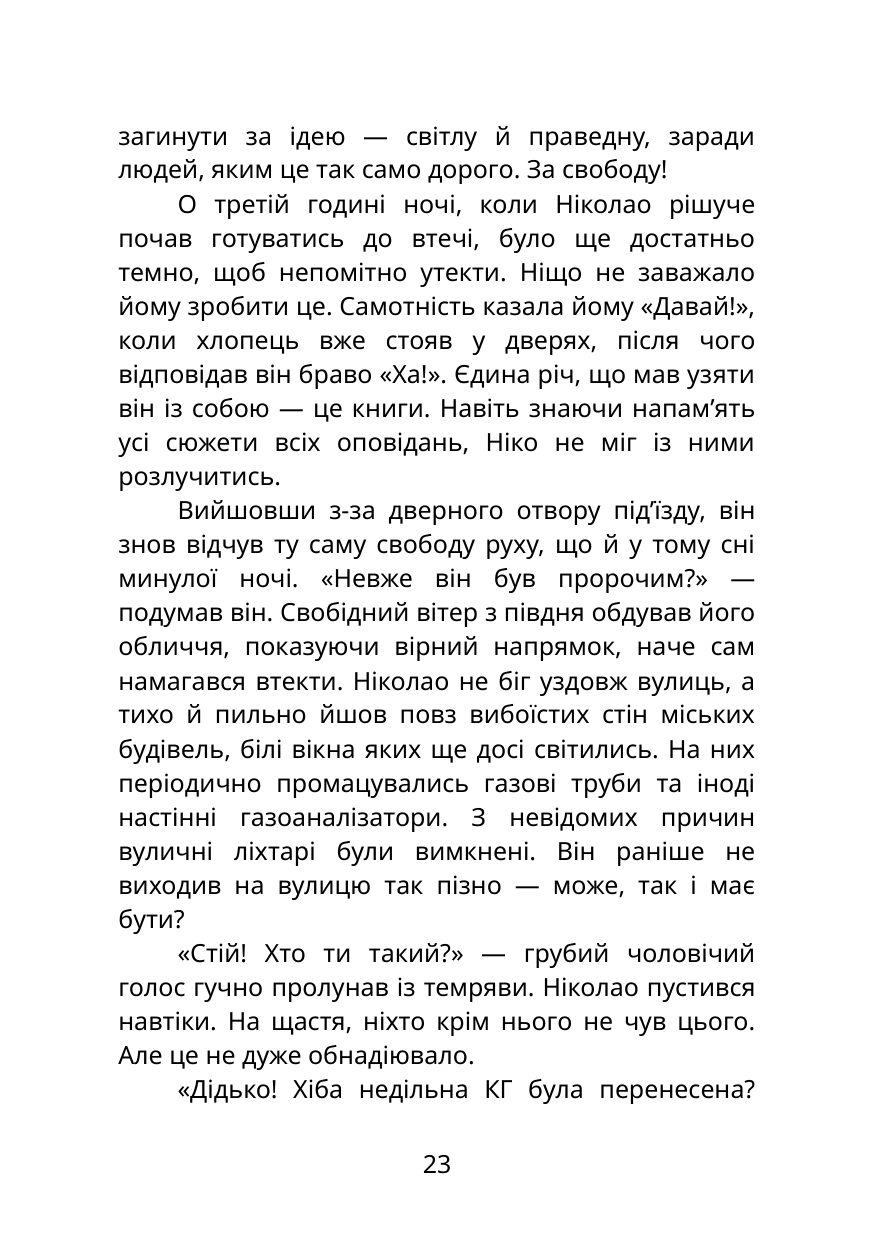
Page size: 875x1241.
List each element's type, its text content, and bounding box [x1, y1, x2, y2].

text «Дідько! Хіба недільна КГ була перенесена? [118, 1072, 756, 1106]
text «Стій! Хто ти такий?» — грубий чоловічий голос гучно пролунав із темряви. Ніколао пустився навтіки. На щастя, ніхто крім нього не чув цього. Але це не дуже обнадіювало. [118, 936, 756, 1072]
text О третій годині ночі, коли Ніколао рішуче почав готуватись до втечі, було ще достатньо темно, щоб непомітно утекти. Ніщо не заважало йому зробити це. Самотність казала йому «Давай!», коли хлопець вже стояв у дверях, після чого відповідав він браво «Ха!». Єдина річ, що мав узяти він із собою — це книги. Навіть знаючи напам’ять усі сюжети всіх оповідань, Ніко не міг із ними розлучитись. [118, 186, 756, 493]
text Вийшовши з-за дверного отвору під’їзду, він знов відчув ту саму свободу руху, що й у тому сні минулої ночі. «Невже він був пророчим?» — подумав він. Свобідний вітер з півдня обдував його обличчя, показуючи вірний напрямок, наче сам намагався втекти. Ніколао не біг уздовж вулиць, а тихо й пильно йшов повз вибоїстих стін міських будівель, білі вікна яких ще досі світились. На них періодично промацувались газові труби та іноді настінні газоаналізатори. З невідомих причин вуличні ліхтарі були вимкнені. Він раніше не виходив на вулицю так пізно — може, так і має бути? [118, 493, 756, 936]
text загинути за ідею — світлу й праведну, заради людей, яким це так само дорого. За свободу! [118, 118, 756, 186]
